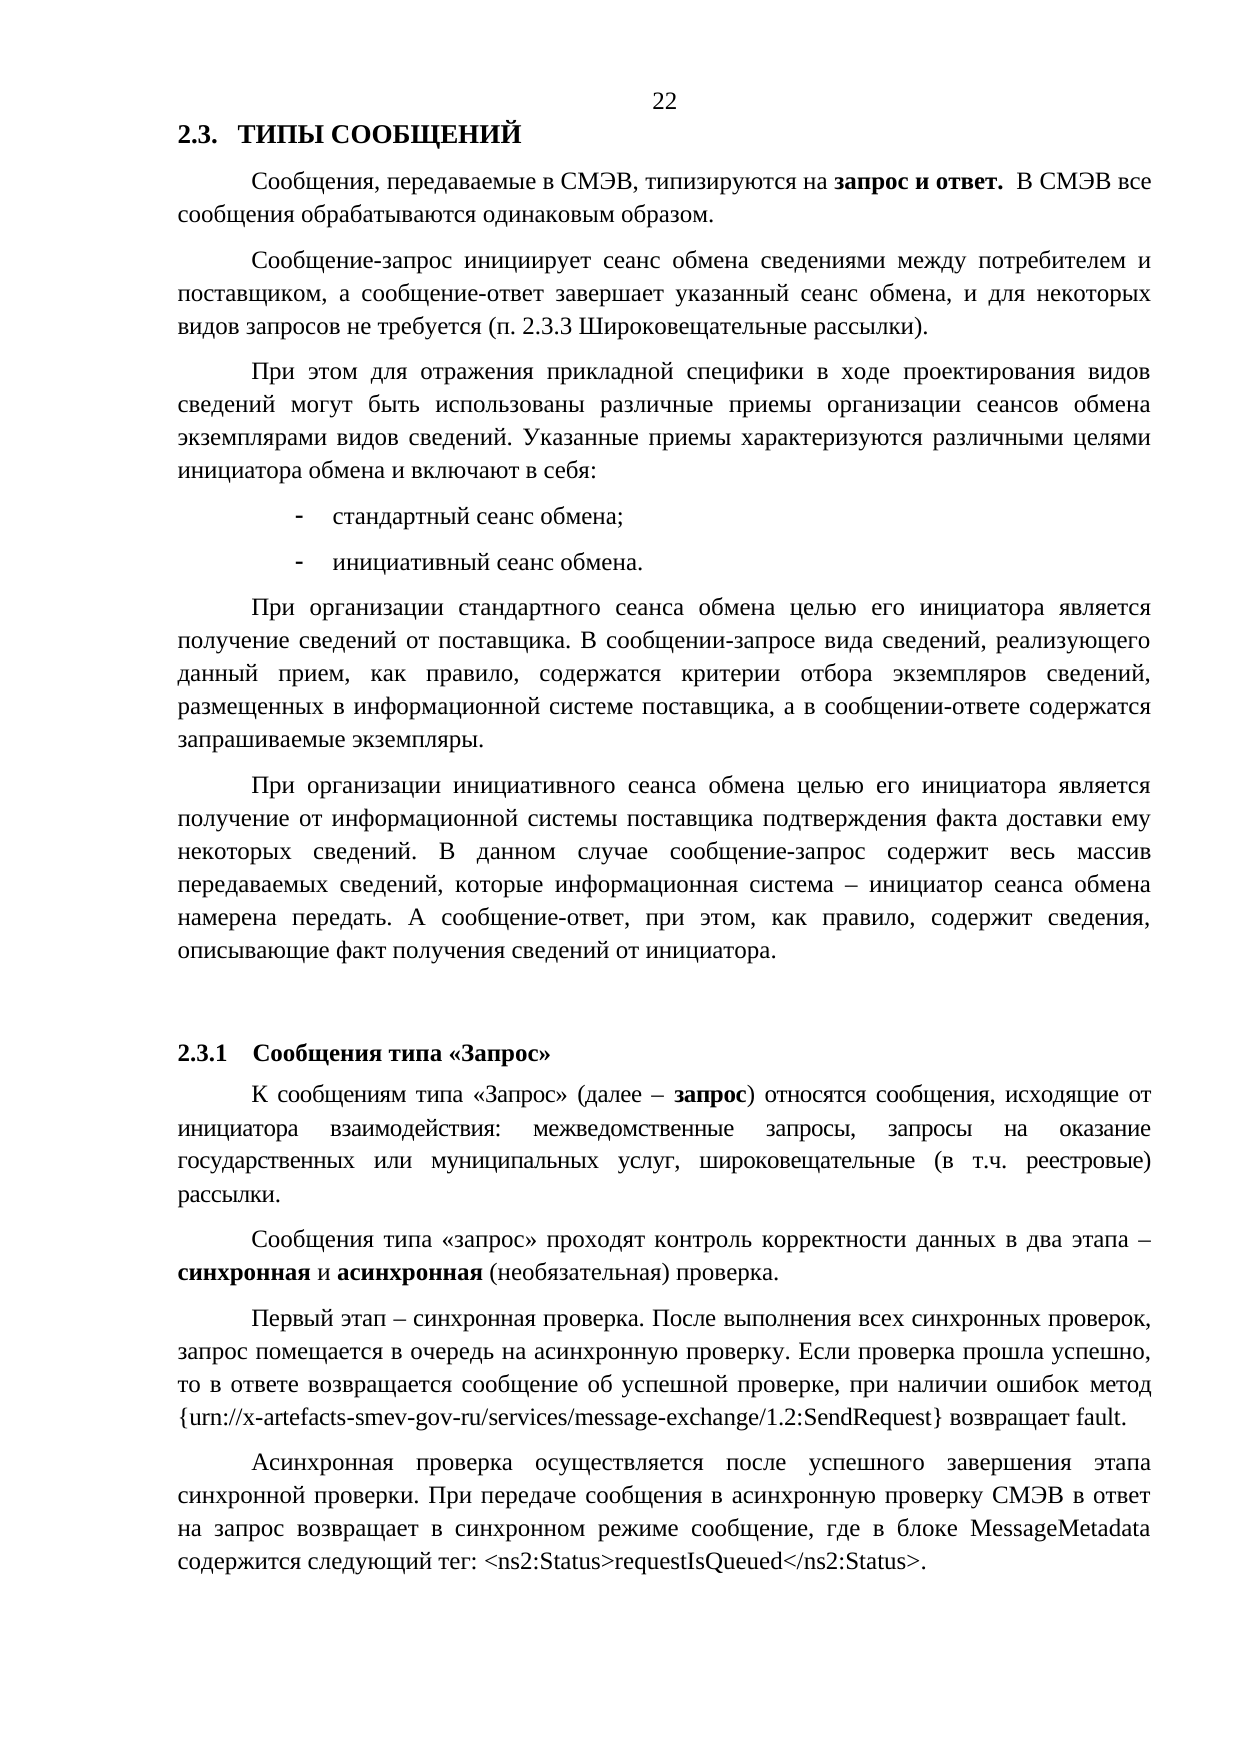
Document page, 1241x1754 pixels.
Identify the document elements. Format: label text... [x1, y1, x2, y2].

text К сообщениям типа «Запрос» (далее – запрос) относятся сообщения, исходящие от инициатора взаимодействия: межведомственные запросы, запросы на оказание государственных или муниципальных услуг, широковещательные (в т.ч. реестровые) рассылки. [177, 1079, 1152, 1207]
text Сообщение-запрос инициирует сеанс обмена сведениями между потребителем и поставщиком, а сообщение-ответ завершает указанный сеанс обмена, и для некоторых видов запросов не требуется (п. 2.3.3 Широковещательные рассылки). [177, 245, 1152, 340]
text При организации стандартного сеанса обмена целью его инициатора является получение сведений от поставщика. В сообщении-запросе вида сведений, реализующего данный прием, как правило, содержатся критерии отбора экземпляров сведений, размещенных в информационной системе поставщика, а в сообщении-ответе содержатся запрашиваемые экземпляры. [177, 592, 1152, 753]
text При этом для отражения прикладной специфики в ходе проектирования видов сведений могут быть использованы различные приемы организации сеансов обмена экземплярами видов сведений. Указанные приемы характеризуются различными целями инициатора обмена и включают в себя: [177, 356, 1152, 484]
subtitle Типы сообщений [177, 118, 1152, 149]
text Первый этап – синхронная проверка. После выполнения всех синхронных проверок, запрос помещается в очередь на асинхронную проверку. Если проверка прошла успешно, то в ответе возвращается сообщение об успешной проверке, при наличии ошибок метод {urn://x-artefacts-smev-gov-ru/services/message-exchange/1.2:SendRequest} возвращает fault. [177, 1303, 1152, 1431]
text При организации инициативного сеанса обмена целью его инициатора является получение от информационной системы поставщика подтверждения факта доставки ему некоторых сведений. В данном случае сообщение-запрос содержит весь массив передаваемых сведений, которые информационная система – инициатор сеанса обмена намерена передать. А сообщение-ответ, при этом, как правило, содержит сведения, описывающие факт получения сведений от инициатора. [177, 770, 1152, 963]
list инициативный сеанс обмена. [295, 547, 1152, 575]
text Сообщения, передаваемые в СМЭВ, типизируются на запрос и ответ. В СМЭВ все сообщения обрабатываются одинаковым образом. [177, 166, 1152, 228]
list cтандартный сеанс обмена; [295, 501, 1152, 530]
subtitle Сообщения типа «Запрос» [177, 1038, 1152, 1067]
text Сообщения типа «запрос» проходят контроль корректности данных в два этапа – синхронная и асинхронная (необязательная) проверка. [177, 1224, 1152, 1286]
text Асинхронная проверка осуществляется после успешного завершения этапа синхронной проверки. При передаче сообщения в асинхронную проверку СМЭВ в ответ на запрос возвращает в синхронном режиме сообщение, где в блоке MessageMetadata содержится следующий тег: <ns2:Status>requestIsQueued</ns2:Status>. [177, 1447, 1152, 1575]
